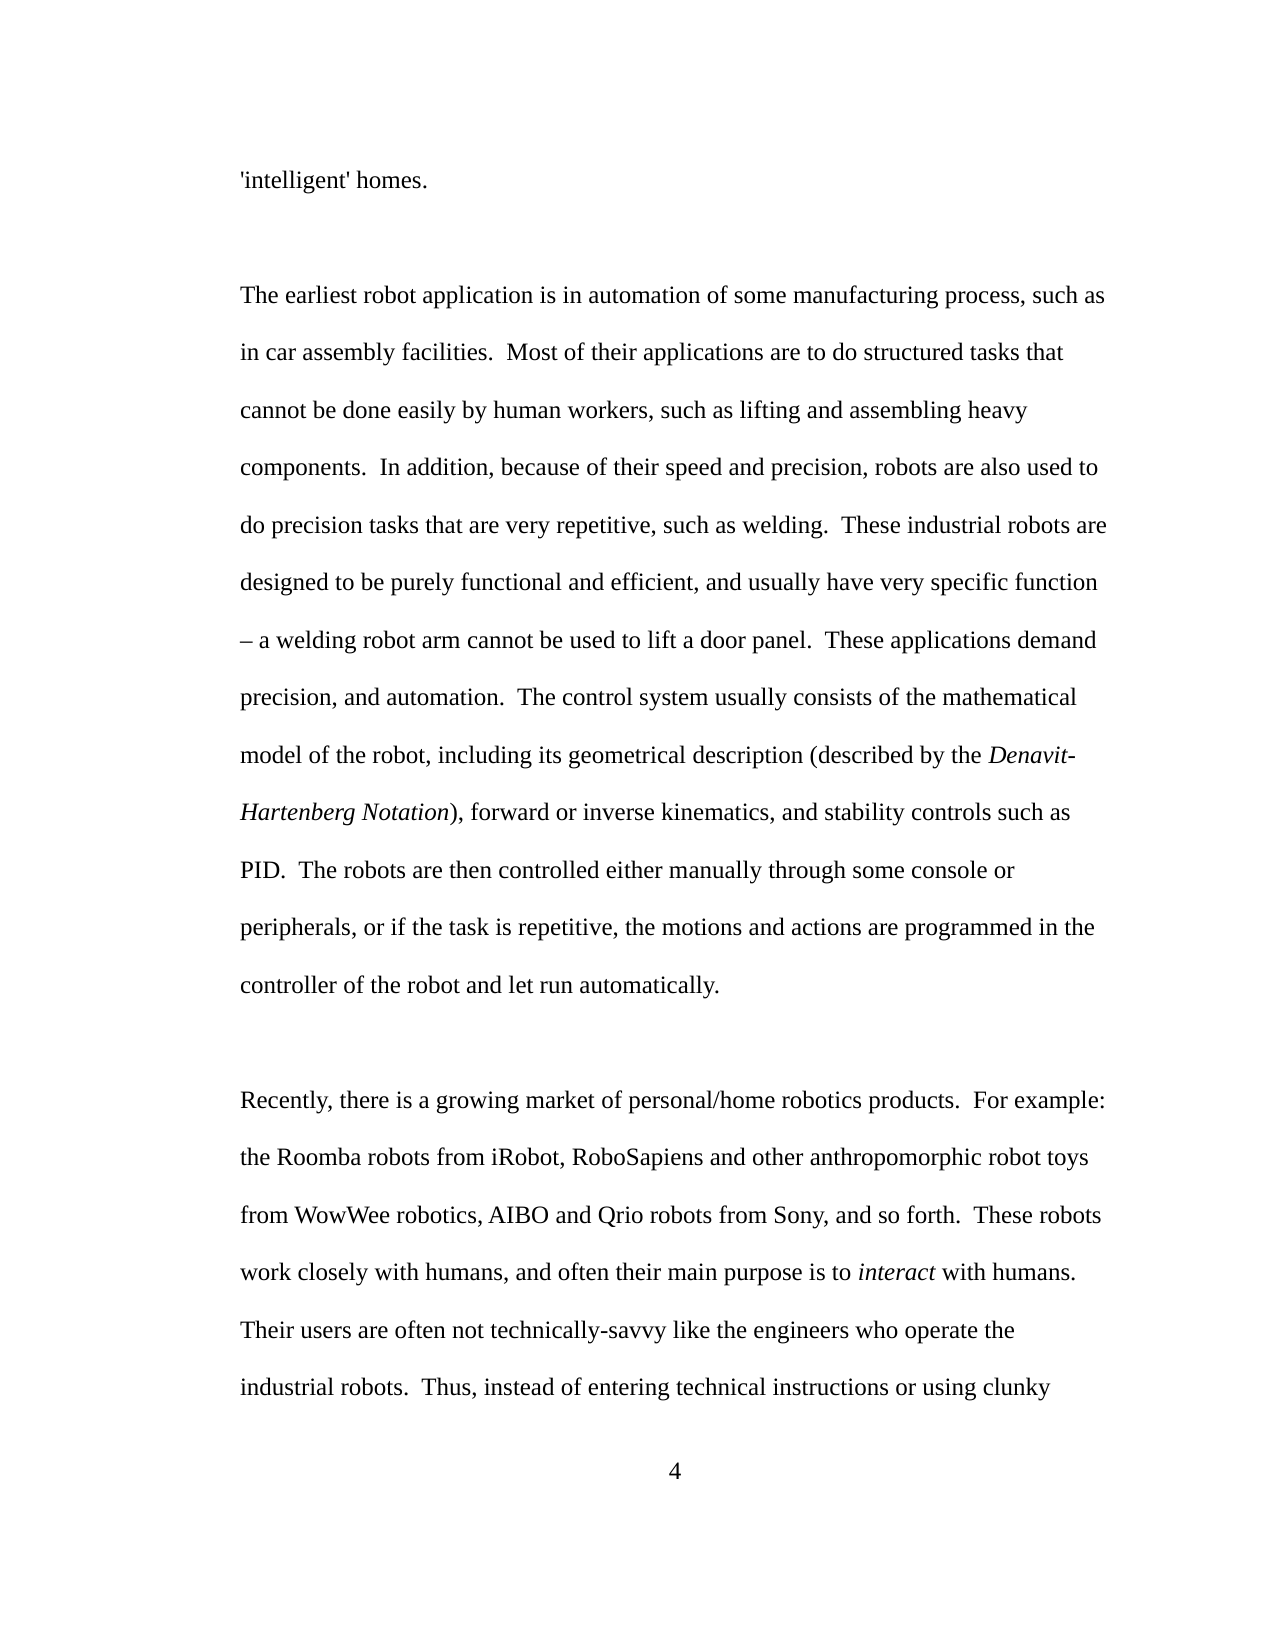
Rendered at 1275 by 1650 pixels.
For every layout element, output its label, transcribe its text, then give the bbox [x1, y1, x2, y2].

text 'intelligent' homes. [240, 165, 1110, 193]
text The earliest robot application is in automation of some manufacturing process, such as in car assembly facilities. Most of their applications are to do structured tasks that cannot be done easily by human workers, such as lifting and assembling heavy components. In addition, because of their speed and precision, robots are also used to do precision tasks that are very repetitive, such as welding. These industrial robots are designed to be purely functional and efficient, and usually have very specific function – a welding robot arm cannot be used to lift a door panel. These applications demand precision, and automation. The control system usually consists of the mathematical model of the robot, including its geometrical description (described by the Denavit-Hartenberg Notation), forward or inverse kinematics, and stability controls such as PID. The robots are then controlled either manually through some console or peripherals, or if the task is repetitive, the motions and actions are programmed in the controller of the robot and let run automatically. [240, 280, 1110, 998]
text Recently, there is a growing market of personal/home robotics products. For example: the Roomba robots from iRobot, RoboSapiens and other anthropomorphic robot toys from WowWee robotics, AIBO and Qrio robots from Sony, and so forth. These robots work closely with humans, and often their main purpose is to interact with humans. Their users are often not technically-savvy like the engineers who operate the industrial robots. Thus, instead of entering technical instructions or using clunky [240, 1085, 1110, 1401]
